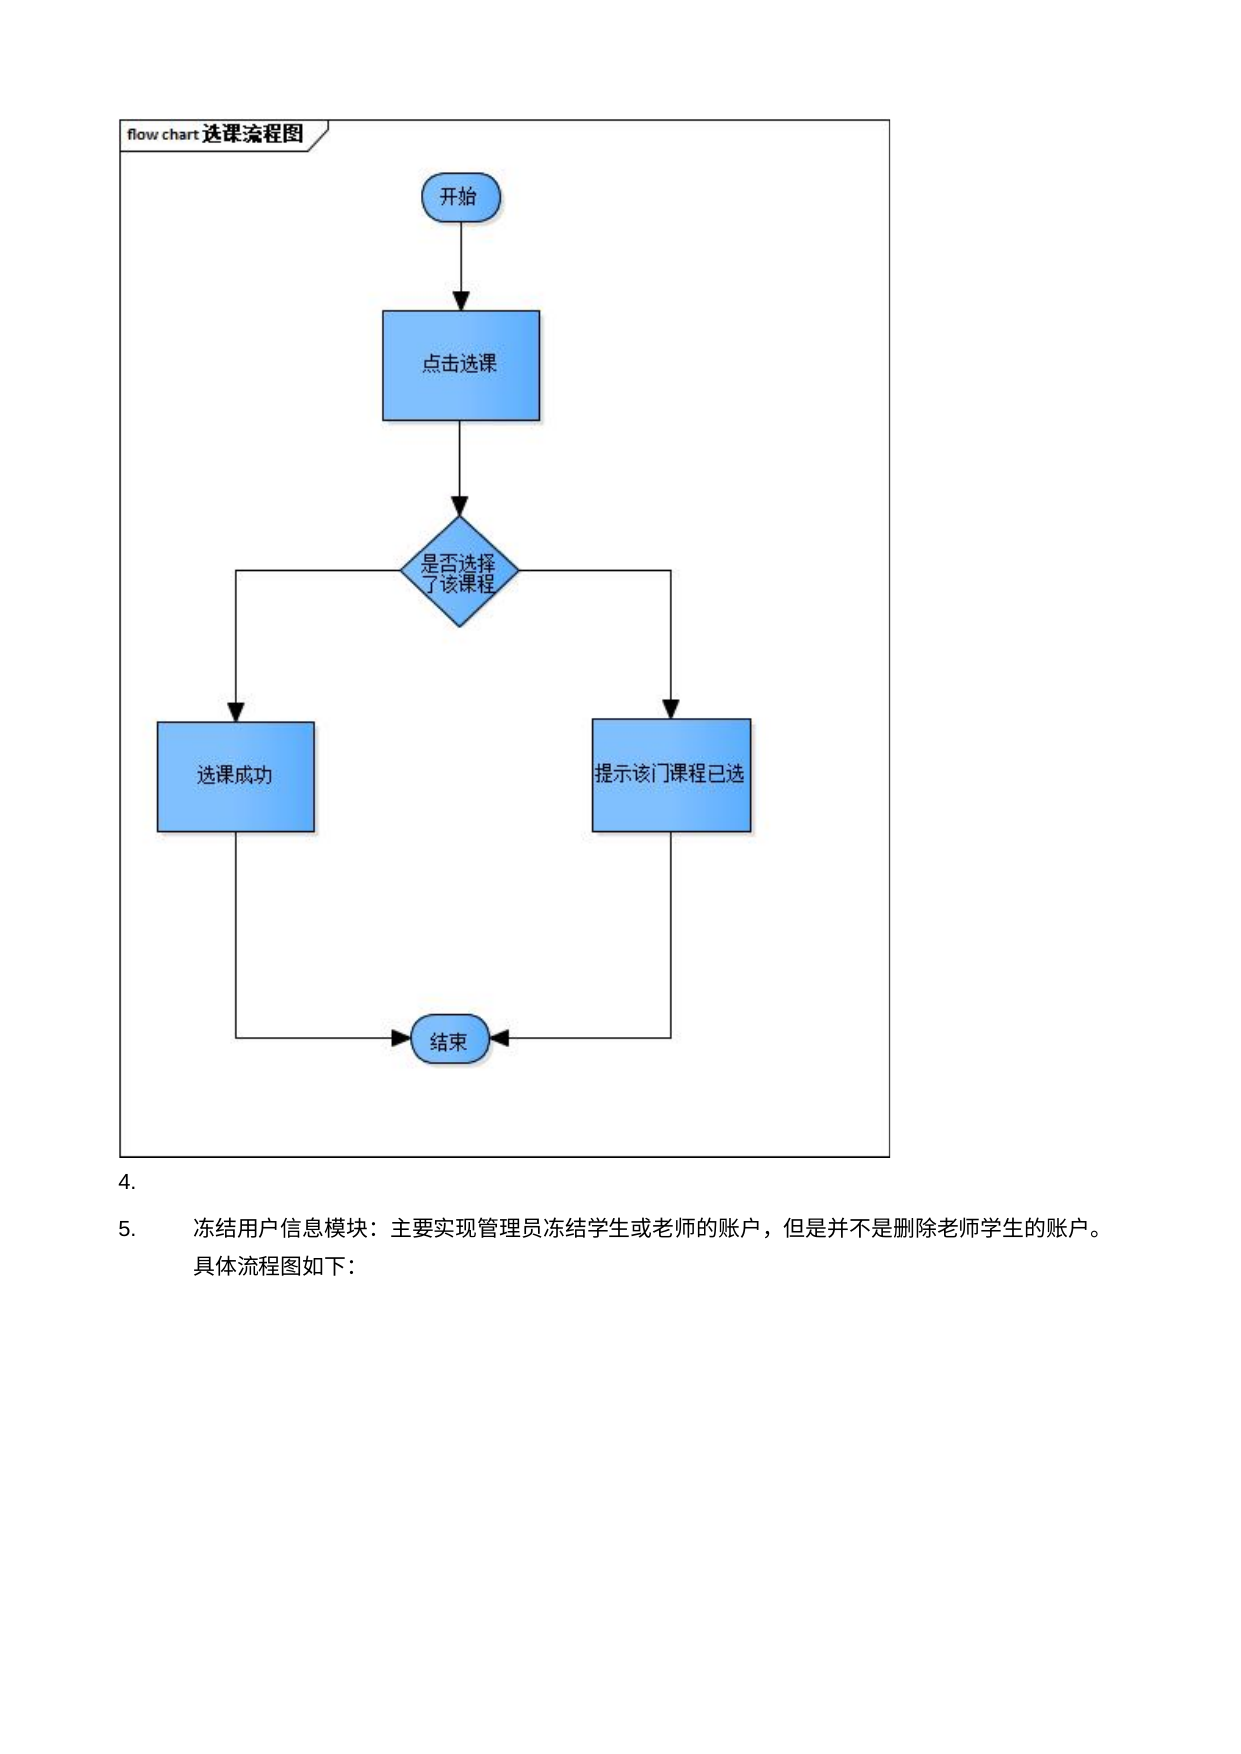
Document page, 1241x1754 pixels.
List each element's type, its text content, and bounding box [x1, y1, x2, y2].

subtitle 冻结用户信息模块：主要实现管理员冻结学生或老师的账户，但是并不是删除老师学生的账户。具体流程图如下： [118, 1211, 1122, 1281]
